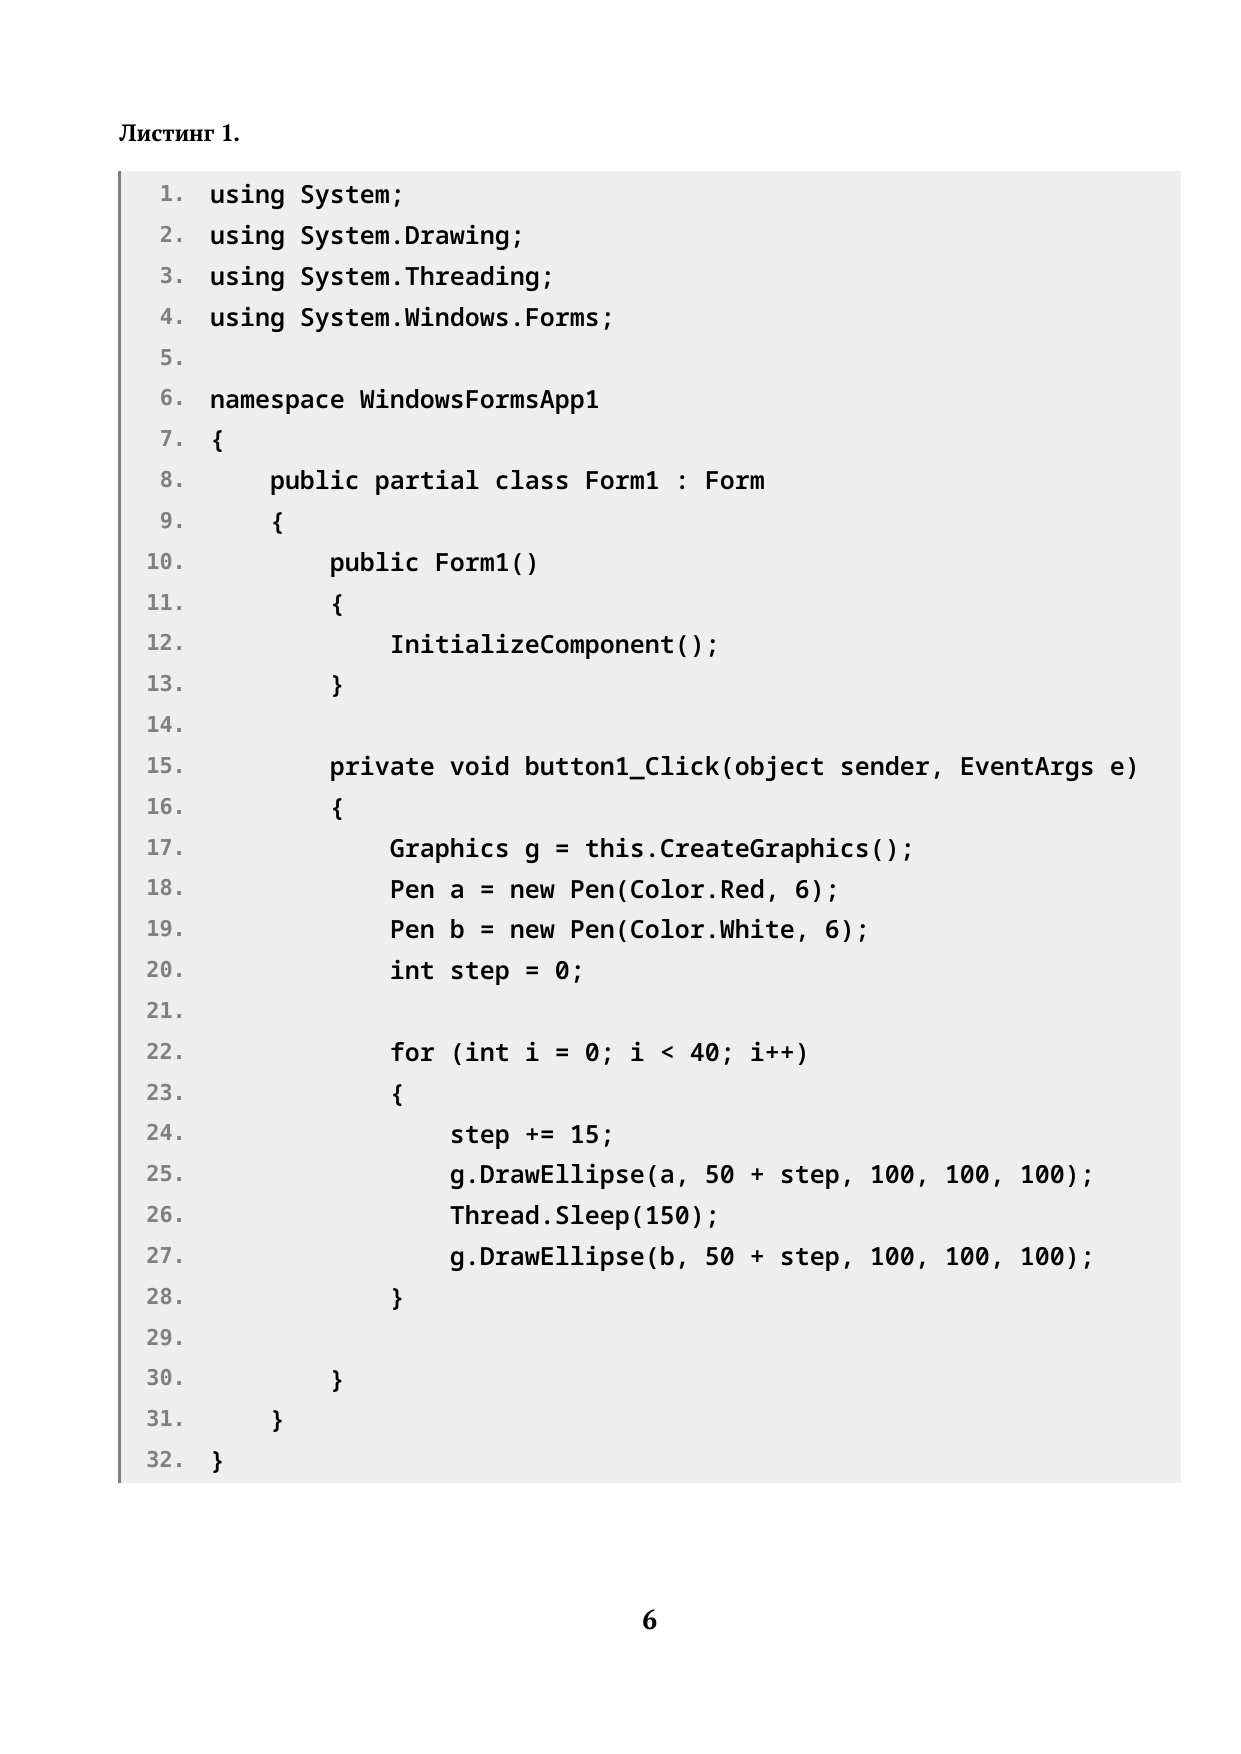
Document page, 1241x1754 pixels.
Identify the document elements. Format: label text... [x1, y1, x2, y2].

list { [121, 579, 1181, 619]
list } [121, 1396, 1181, 1436]
list using System.Threading; [121, 253, 1181, 293]
list Graphics g = this.CreateGraphics(); [121, 824, 1181, 864]
list step += 15; [121, 1110, 1181, 1150]
list { [121, 1069, 1181, 1109]
list } [121, 1355, 1181, 1395]
list for (int i = 0; i < 40; i++) [121, 1029, 1181, 1069]
list Pen b = new Pen(Color.White, 6); [121, 906, 1181, 946]
list { [121, 416, 1181, 456]
list public partial class Form1 : Form [121, 457, 1181, 497]
text Листинг 1. [118, 118, 1181, 147]
list g.DrawEllipse(b, 50 + step, 100, 100, 100); [121, 1233, 1181, 1273]
list int step = 0; [121, 947, 1181, 987]
list { [121, 498, 1181, 538]
list g.DrawEllipse(a, 50 + step, 100, 100, 100); [121, 1151, 1181, 1191]
list InitializeComponent(); [121, 620, 1181, 660]
list public Form1() [121, 539, 1181, 579]
list using System; [121, 171, 1181, 211]
list Thread.Sleep(150); [121, 1192, 1181, 1232]
list { [121, 784, 1181, 824]
list } [121, 661, 1181, 701]
list namespace WindowsFormsApp1 [121, 375, 1181, 415]
list Pen a = new Pen(Color.Red, 6); [121, 865, 1181, 905]
list } [121, 1437, 1181, 1483]
list using System.Windows.Forms; [121, 294, 1181, 334]
list using System.Drawing; [121, 212, 1181, 252]
list } [121, 1274, 1181, 1314]
list private void button1_Click(object sender, EventArgs e) [121, 743, 1181, 783]
